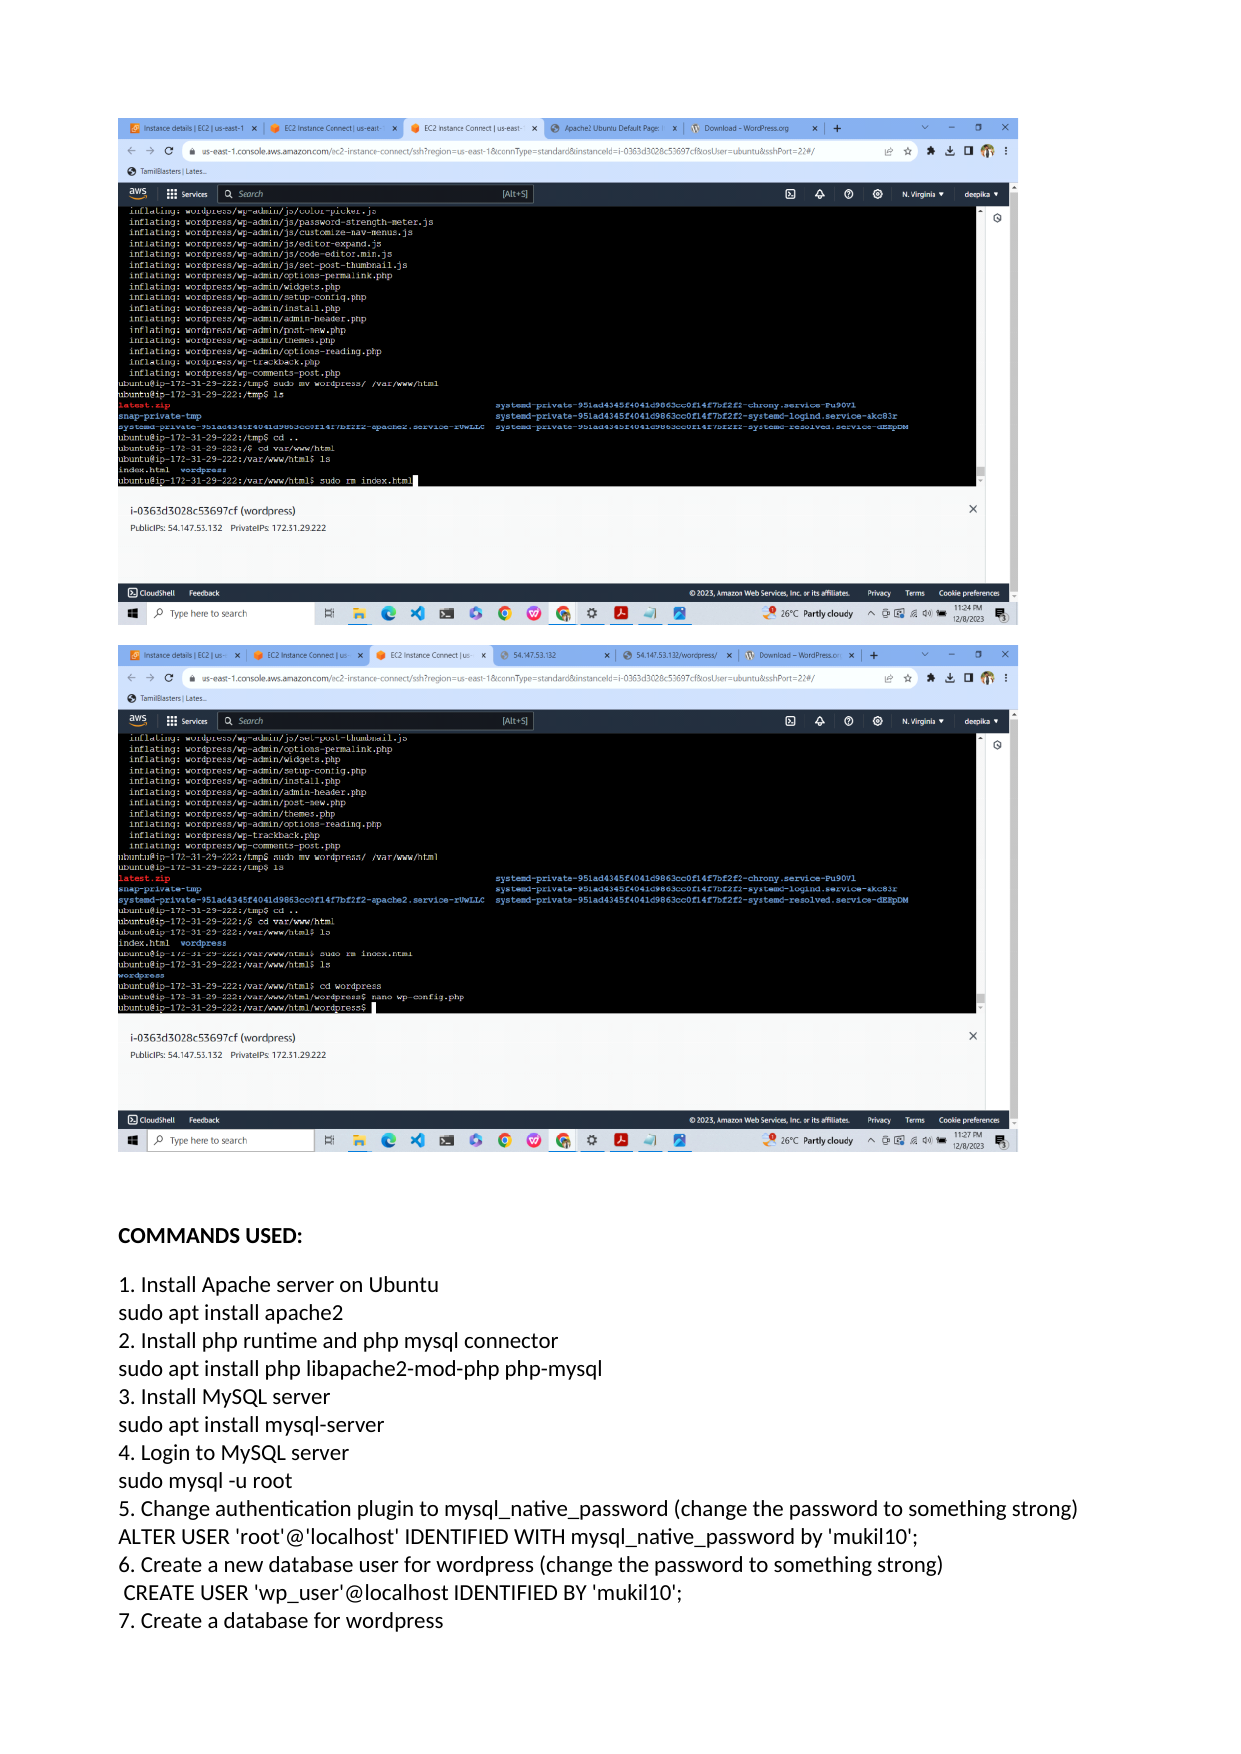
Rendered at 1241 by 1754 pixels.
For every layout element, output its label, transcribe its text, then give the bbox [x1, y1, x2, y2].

text sudo apt install apache2 [118, 1298, 1122, 1326]
text CREATE USER 'wp_user'@localhost IDENTIFIED BY 'mukil10'; [118, 1578, 1122, 1606]
text sudo apt install mysql-server [118, 1410, 1122, 1438]
text 2. Install php runtime and php mysql connector [118, 1326, 1122, 1354]
text sudo mysql -u root [118, 1466, 1122, 1494]
text 1. Install Apache server on Ubuntu [118, 1270, 1122, 1298]
text COMMANDS USED: [118, 1221, 1122, 1249]
text 4. Login to MySQL server [118, 1438, 1122, 1466]
text 3. Install MySQL server [118, 1382, 1122, 1410]
text 7. Create a database for wordpress [118, 1606, 1122, 1634]
text ALTER USER 'root'@'localhost' IDENTIFIED WITH mysql_native_password by 'mukil10'; [118, 1522, 1122, 1550]
text 5. Change authentication plugin to mysql_native_password (change the password to something strong) [118, 1494, 1122, 1522]
text sudo apt install php libapache2-mod-php php-mysql [118, 1354, 1122, 1382]
text 6. Create a new database user for wordpress (change the password to something strong) [118, 1550, 1122, 1578]
